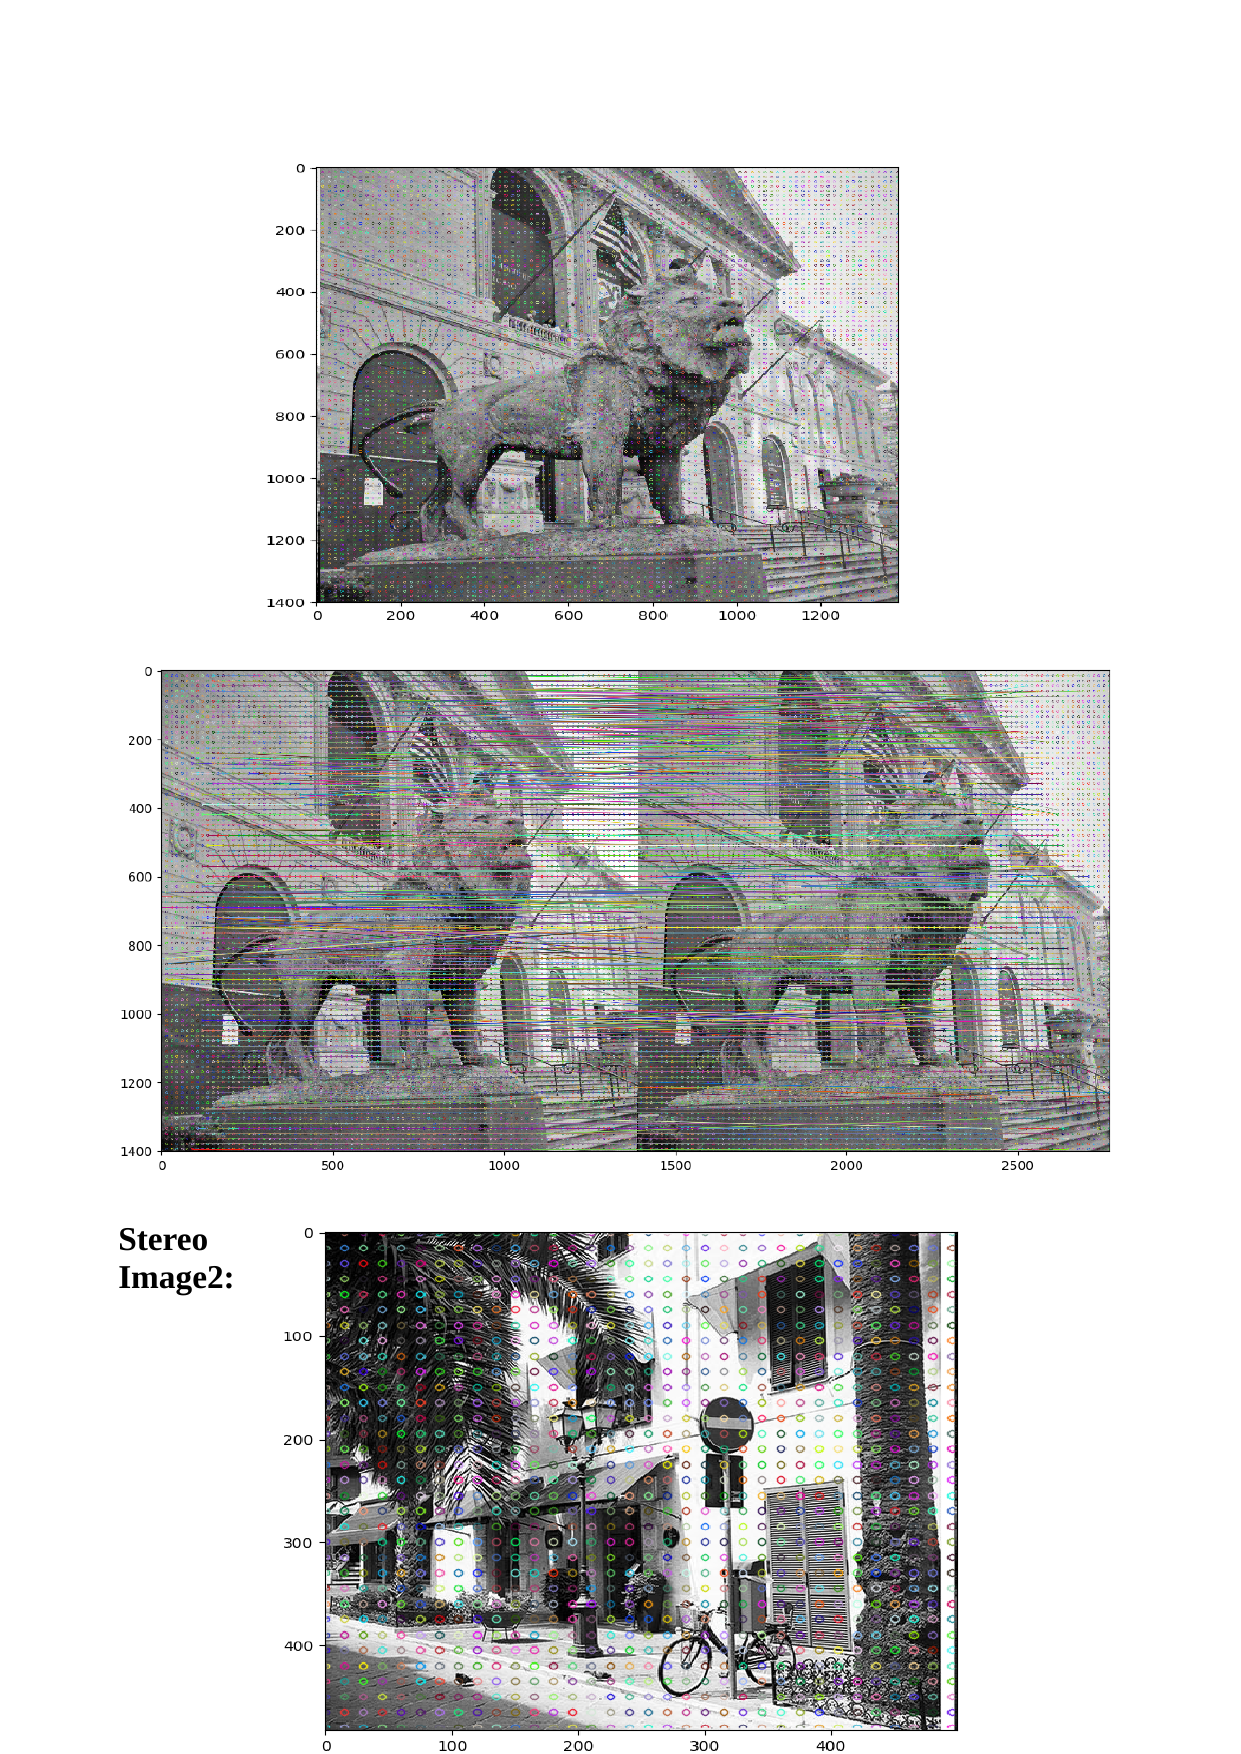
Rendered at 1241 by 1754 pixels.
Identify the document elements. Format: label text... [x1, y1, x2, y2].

picture [283, 1222, 976, 1754]
picture [263, 156, 910, 626]
text Stereo Image2: [118, 1219, 1122, 1296]
picture [118, 654, 1123, 1181]
